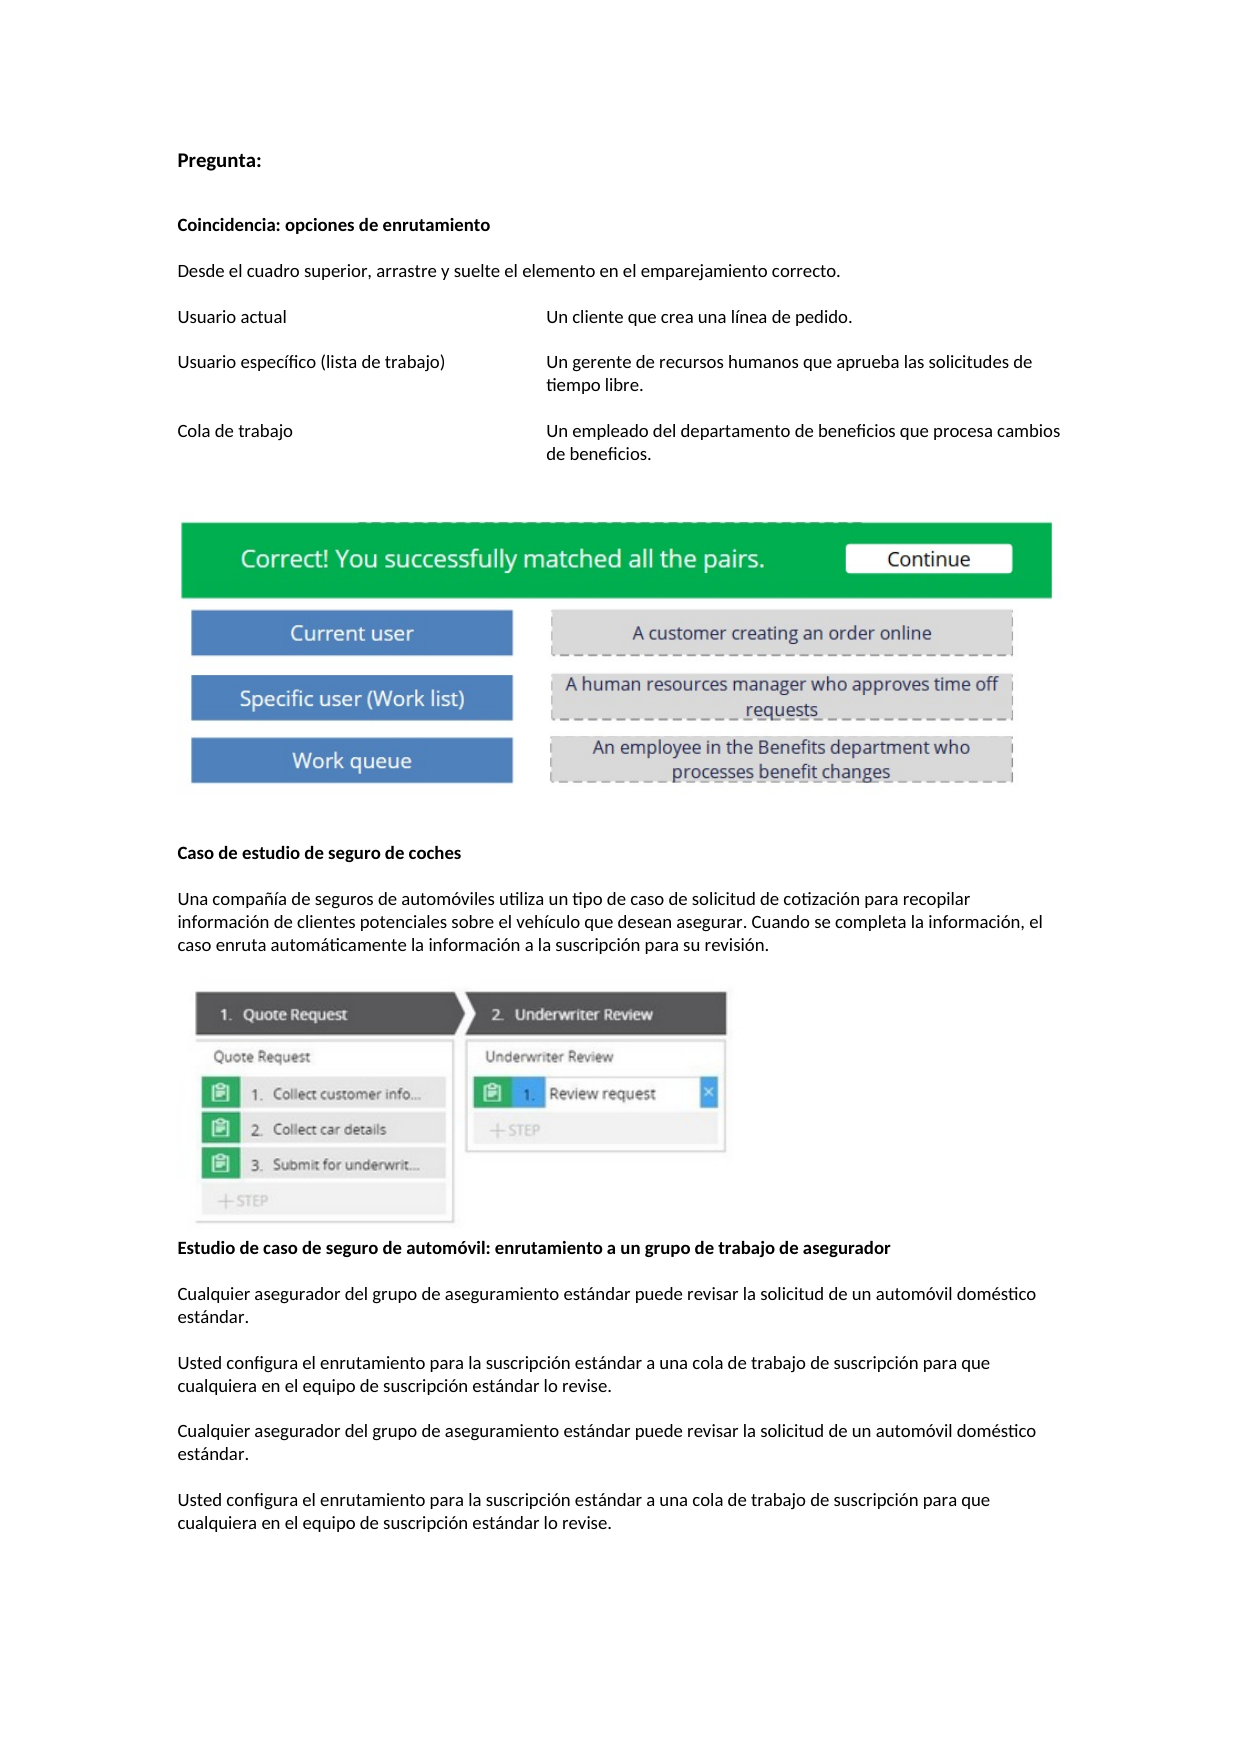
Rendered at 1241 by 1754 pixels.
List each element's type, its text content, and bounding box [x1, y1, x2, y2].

text Caso de estudio de seguro de coches [177, 841, 1063, 864]
text Cualquier asegurador del grupo de aseguramiento estándar puede revisar la solicitud de un automóvil doméstico estándar. [177, 1420, 1063, 1466]
text Cualquier asegurador del grupo de aseguramiento estándar puede revisar la solicitud de un automóvil doméstico estándar. [177, 1282, 1063, 1328]
picture [177, 978, 745, 1237]
text Desde el cuadro superior, arrastre y suelte el elemento en el emparejamiento correcto. [177, 259, 1063, 282]
text Usted configura el enrutamiento para la suscripción estándar a una cola de trabajo de suscripción para que cualquiera en el equipo de suscripción estándar lo revise. [177, 1351, 1063, 1397]
text Usuario específico (lista de trabajo) Un gerente de recursos humanos que aprueba las solicitudes de tiempo libre. [177, 351, 1063, 397]
text Pregunta: [177, 148, 1063, 173]
picture [177, 511, 1063, 796]
text Estudio de caso de seguro de automóvil: enrutamiento a un grupo de trabajo de asegurador [177, 1236, 1063, 1259]
text Coincidencia: opciones de enrutamiento [177, 192, 1063, 236]
text Usuario actual Un cliente que crea una línea de pedido. [177, 305, 1063, 328]
text Cola de trabajo Un empleado del departamento de beneficios que procesa cambios de beneficios. [177, 419, 1063, 465]
text Una compañía de seguros de automóviles utiliza un tipo de caso de solicitud de cotización para recopilar información de clientes potenciales sobre el vehículo que desean asegurar. Cuando se completa la información, el caso enruta automáticamente la información a la suscripción para su revisión. [177, 887, 1063, 956]
text Usted configura el enrutamiento para la suscripción estándar a una cola de trabajo de suscripción para que cualquiera en el equipo de suscripción estándar lo revise. [177, 1488, 1063, 1534]
